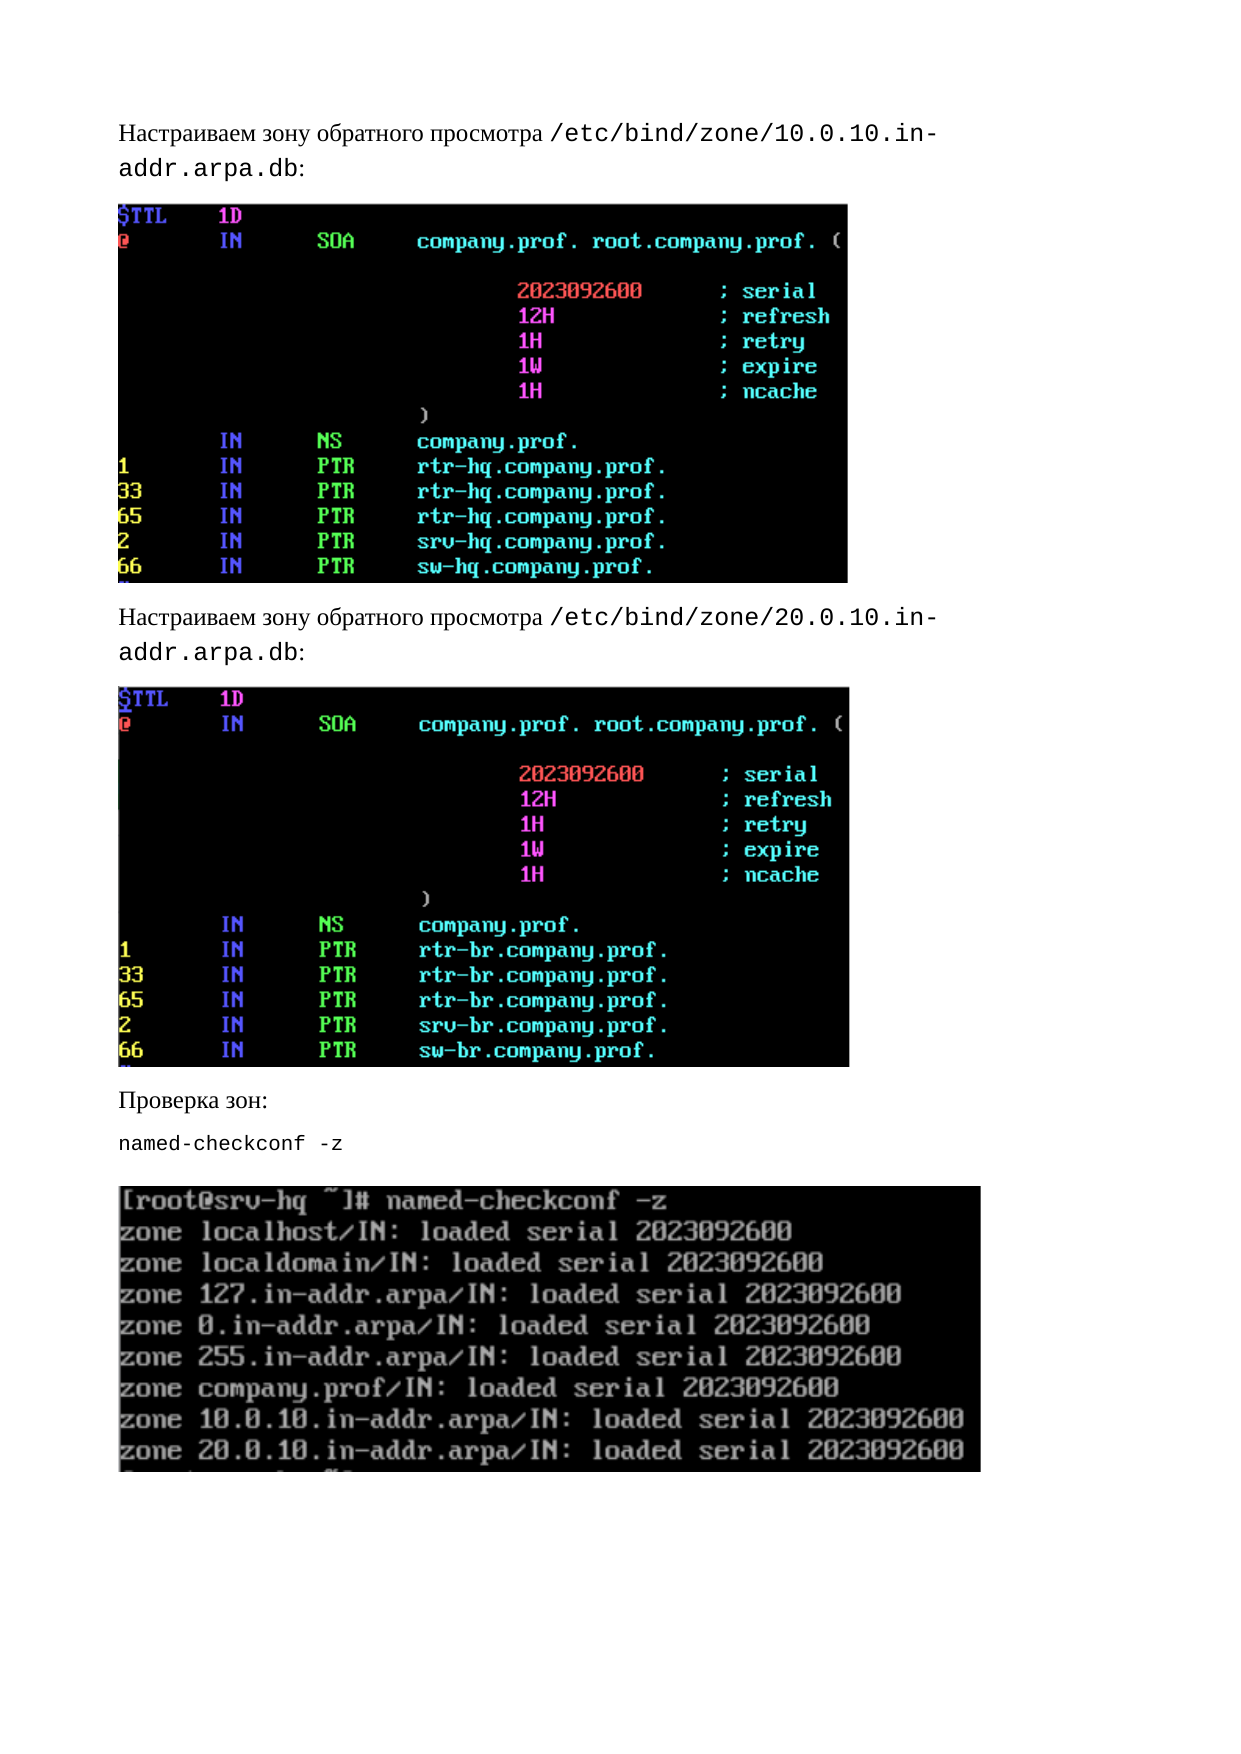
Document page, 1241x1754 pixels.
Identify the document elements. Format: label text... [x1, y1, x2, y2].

picture [118, 686, 850, 1067]
picture [118, 203, 848, 583]
picture [118, 1186, 981, 1472]
text named-checkconf -z [118, 1133, 1122, 1157]
text Настраиваем зону обратного просмотра /etc/bind/zone/10.0.10.in-addr.arpa.db: [118, 118, 1122, 184]
text Проверка зон: [118, 1085, 1122, 1114]
text Настраиваем зону обратного просмотра /etc/bind/zone/20.0.10.in-addr.arpa.db: [118, 602, 1122, 668]
